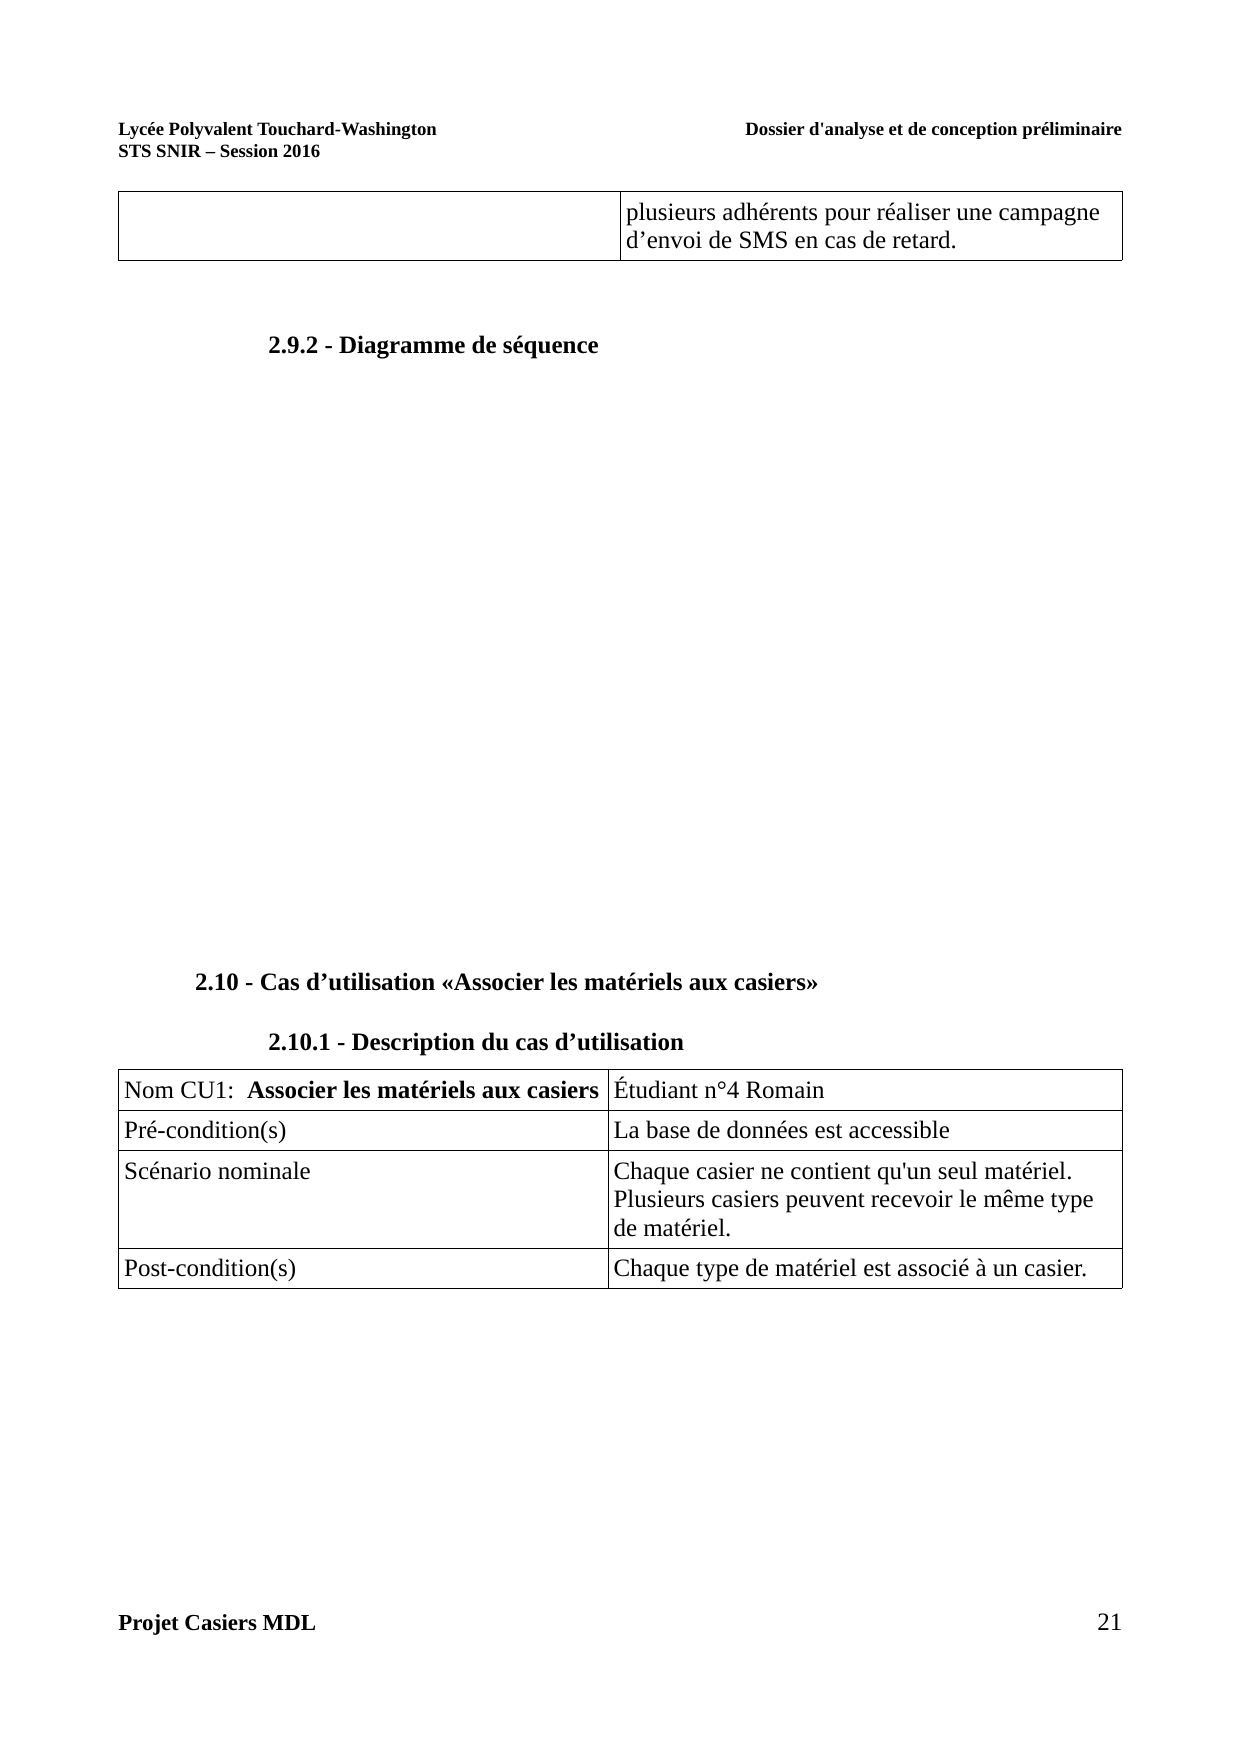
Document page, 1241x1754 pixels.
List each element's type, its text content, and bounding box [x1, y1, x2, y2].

table_cell Post-condition(s) [119, 1249, 608, 1288]
subtitle 2.9.2 - Diagramme de séquence [118, 330, 1122, 359]
subtitle 2.10 - Cas d’utilisation «Associer les matériels aux casiers» [195, 967, 1122, 996]
table_cell La base de données est accessible [609, 1111, 1122, 1150]
table_cell [119, 192, 620, 260]
subtitle 2.10.1 - Description du cas d’utilisation [118, 1023, 1122, 1057]
table_cell Chaque type de matériel est associé à un casier. [609, 1249, 1122, 1288]
table_cell Pré-condition(s) [119, 1111, 608, 1150]
table_header Nom CU1: Associer les matériels aux casiers [119, 1070, 608, 1109]
table_header Étudiant n°4 Romain [609, 1070, 1122, 1109]
table_cell Scénario nominale [119, 1151, 608, 1248]
table_cell plusieurs adhérents pour réaliser une campagne d’envoi de SMS en cas de retard. [621, 192, 1122, 260]
table_cell Chaque casier ne contient qu'un seul matériel. Plusieurs casiers peuvent recevoir le même type de matériel. [609, 1151, 1122, 1248]
